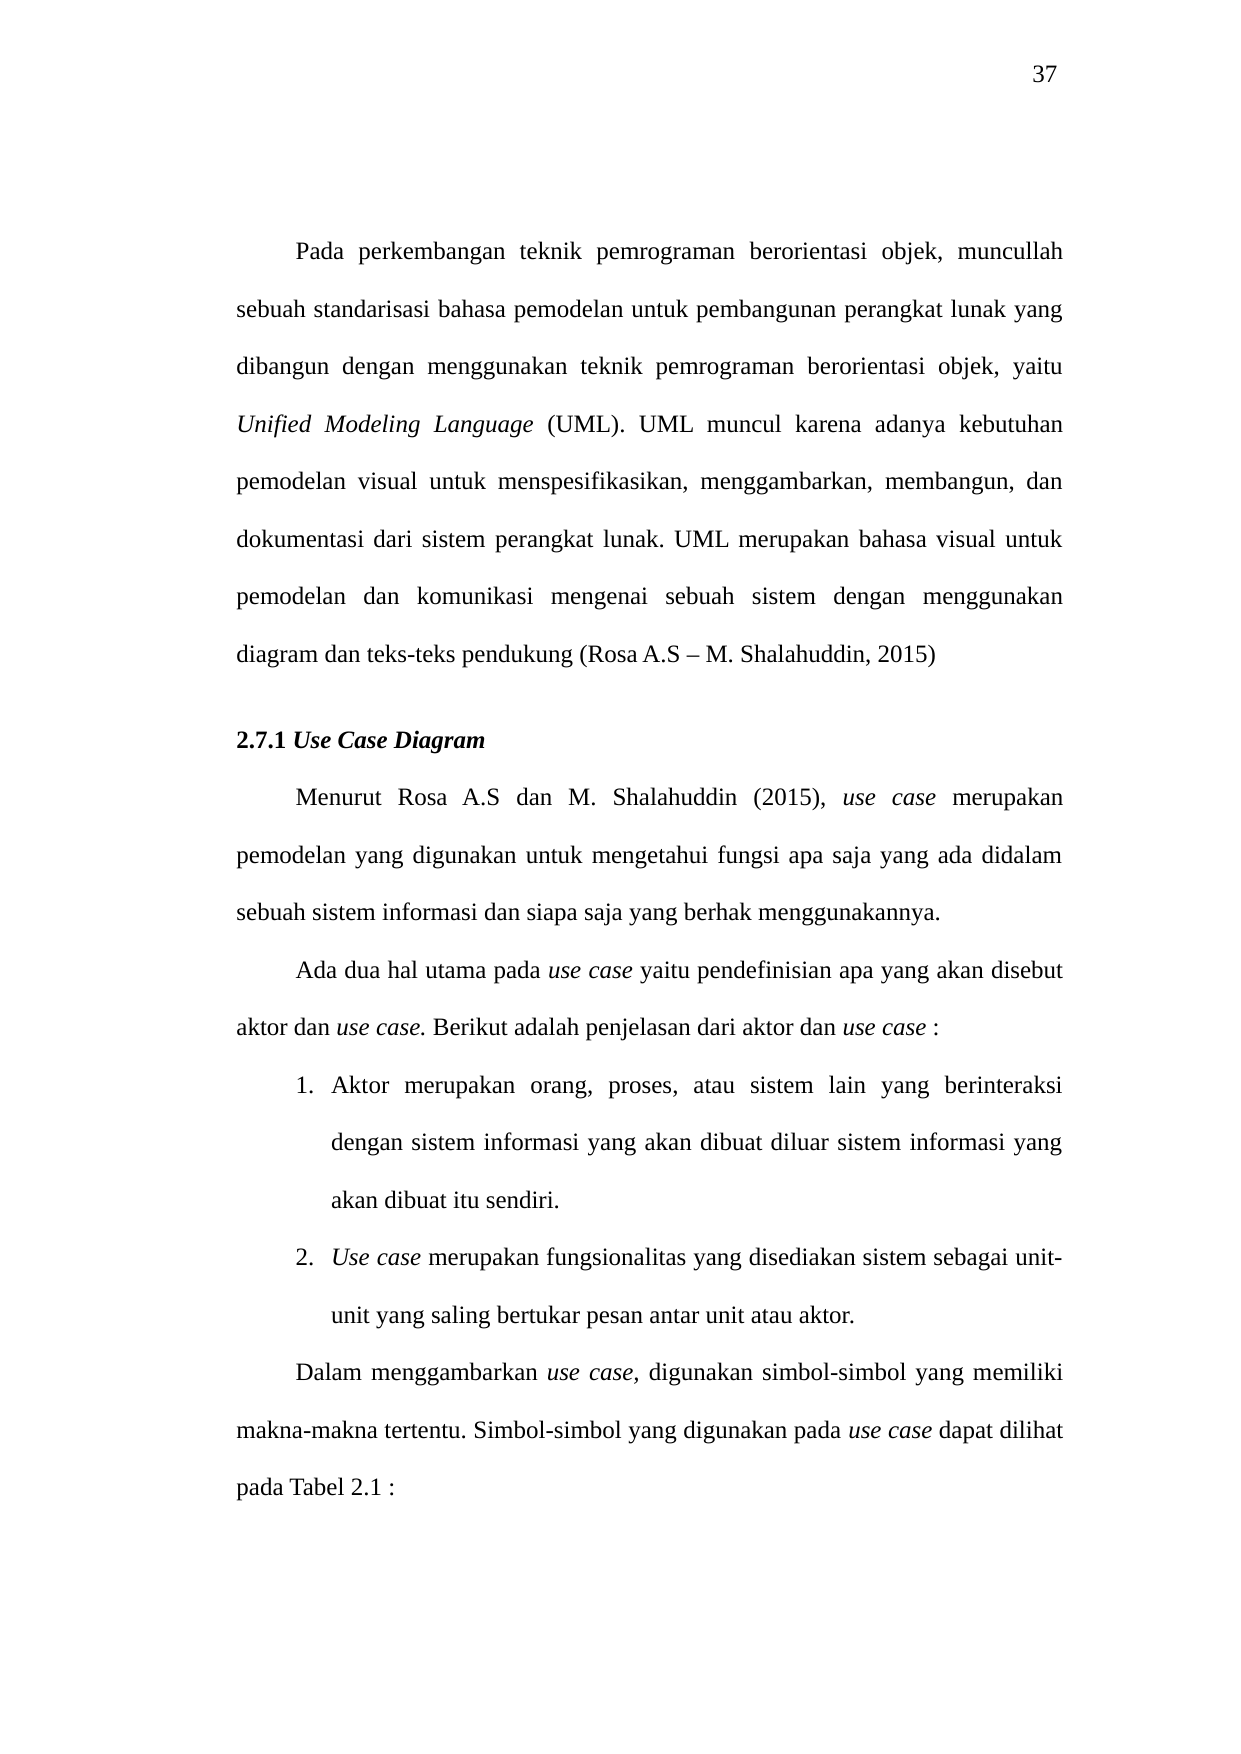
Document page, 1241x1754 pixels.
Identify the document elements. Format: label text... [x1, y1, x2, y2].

subtitle 2.7.1 Use Case Diagram [236, 725, 1063, 754]
text Ada dua hal utama pada use case yaitu pendefinisian apa yang akan disebut aktor dan use case. Berikut adalah penjelasan dari aktor dan use case : [236, 955, 1063, 1041]
list Use case merupakan fungsionalitas yang disediakan sistem sebagai unit-unit yang saling bertukar pesan antar unit atau aktor. [295, 1242, 1063, 1329]
text Dalam menggambarkan use case, digunakan simbol-simbol yang memiliki makna-makna tertentu. Simbol-simbol yang digunakan pada use case dapat dilihat pada Tabel 2.1 : [236, 1357, 1063, 1501]
list Aktor merupakan orang, proses, atau sistem lain yang berinteraksi dengan sistem informasi yang akan dibuat diluar sistem informasi yang akan dibuat itu sendiri. [295, 1070, 1063, 1214]
text Pada perkembangan teknik pemrograman berorientasi objek, muncullah sebuah standarisasi bahasa pemodelan untuk pembangunan perangkat lunak yang dibangun dengan menggunakan teknik pemrograman berorientasi objek, yaitu Unified Modeling Language (UML). UML muncul karena adanya kebutuhan pemodelan visual untuk menspesifikasikan, menggambarkan, membangun, dan dokumentasi dari sistem perangkat lunak. UML merupakan bahasa visual untuk pemodelan dan komunikasi mengenai sebuah sistem dengan menggunakan diagram dan teks-teks pendukung (Rosa A.S – M. Shalahuddin, 2015) [236, 236, 1063, 667]
text Menurut Rosa A.S dan M. Shalahuddin (2015), use case merupakan pemodelan yang digunakan untuk mengetahui fungsi apa saja yang ada didalam sebuah sistem informasi dan siapa saja yang berhak menggunakannya. [236, 782, 1063, 926]
